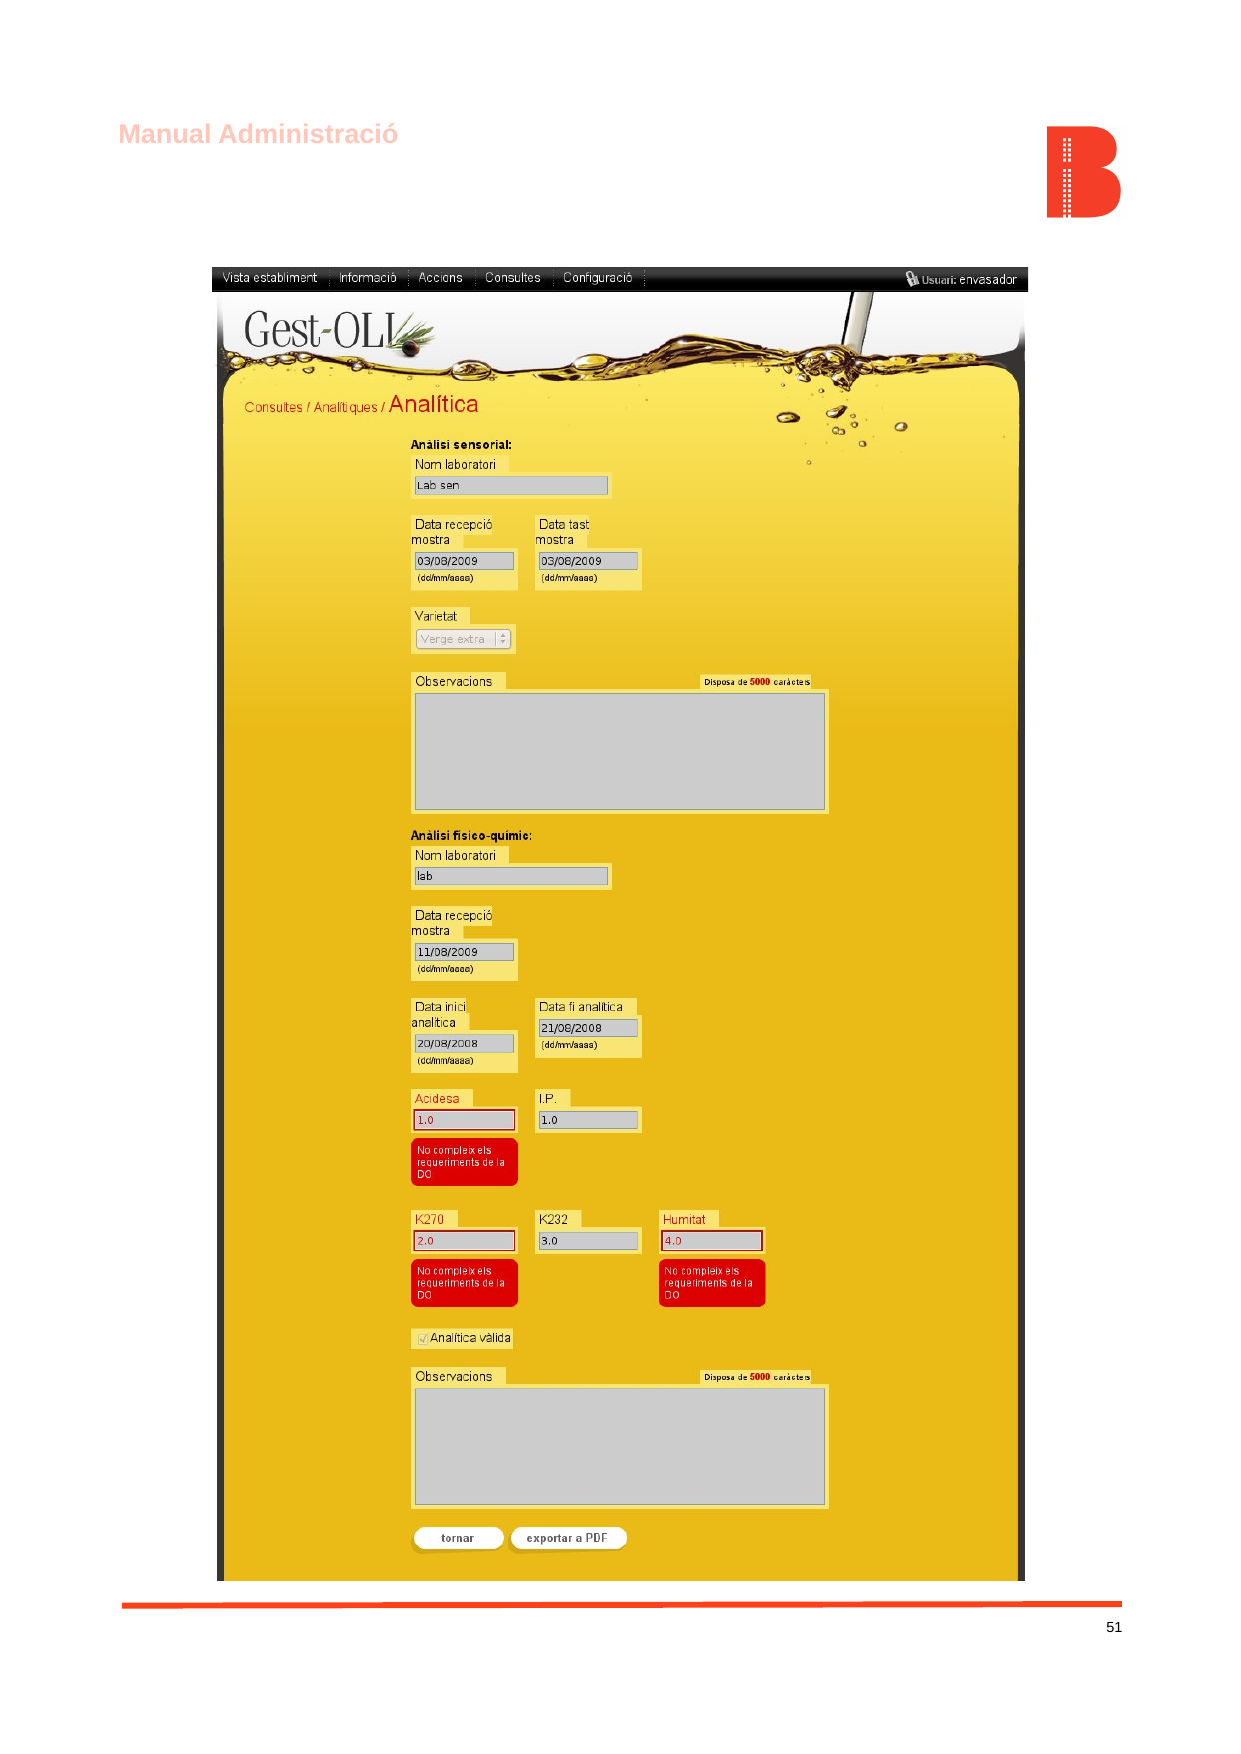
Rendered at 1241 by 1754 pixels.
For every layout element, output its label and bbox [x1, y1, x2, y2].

picture [212, 267, 1029, 1581]
picture [1036, 124, 1130, 221]
